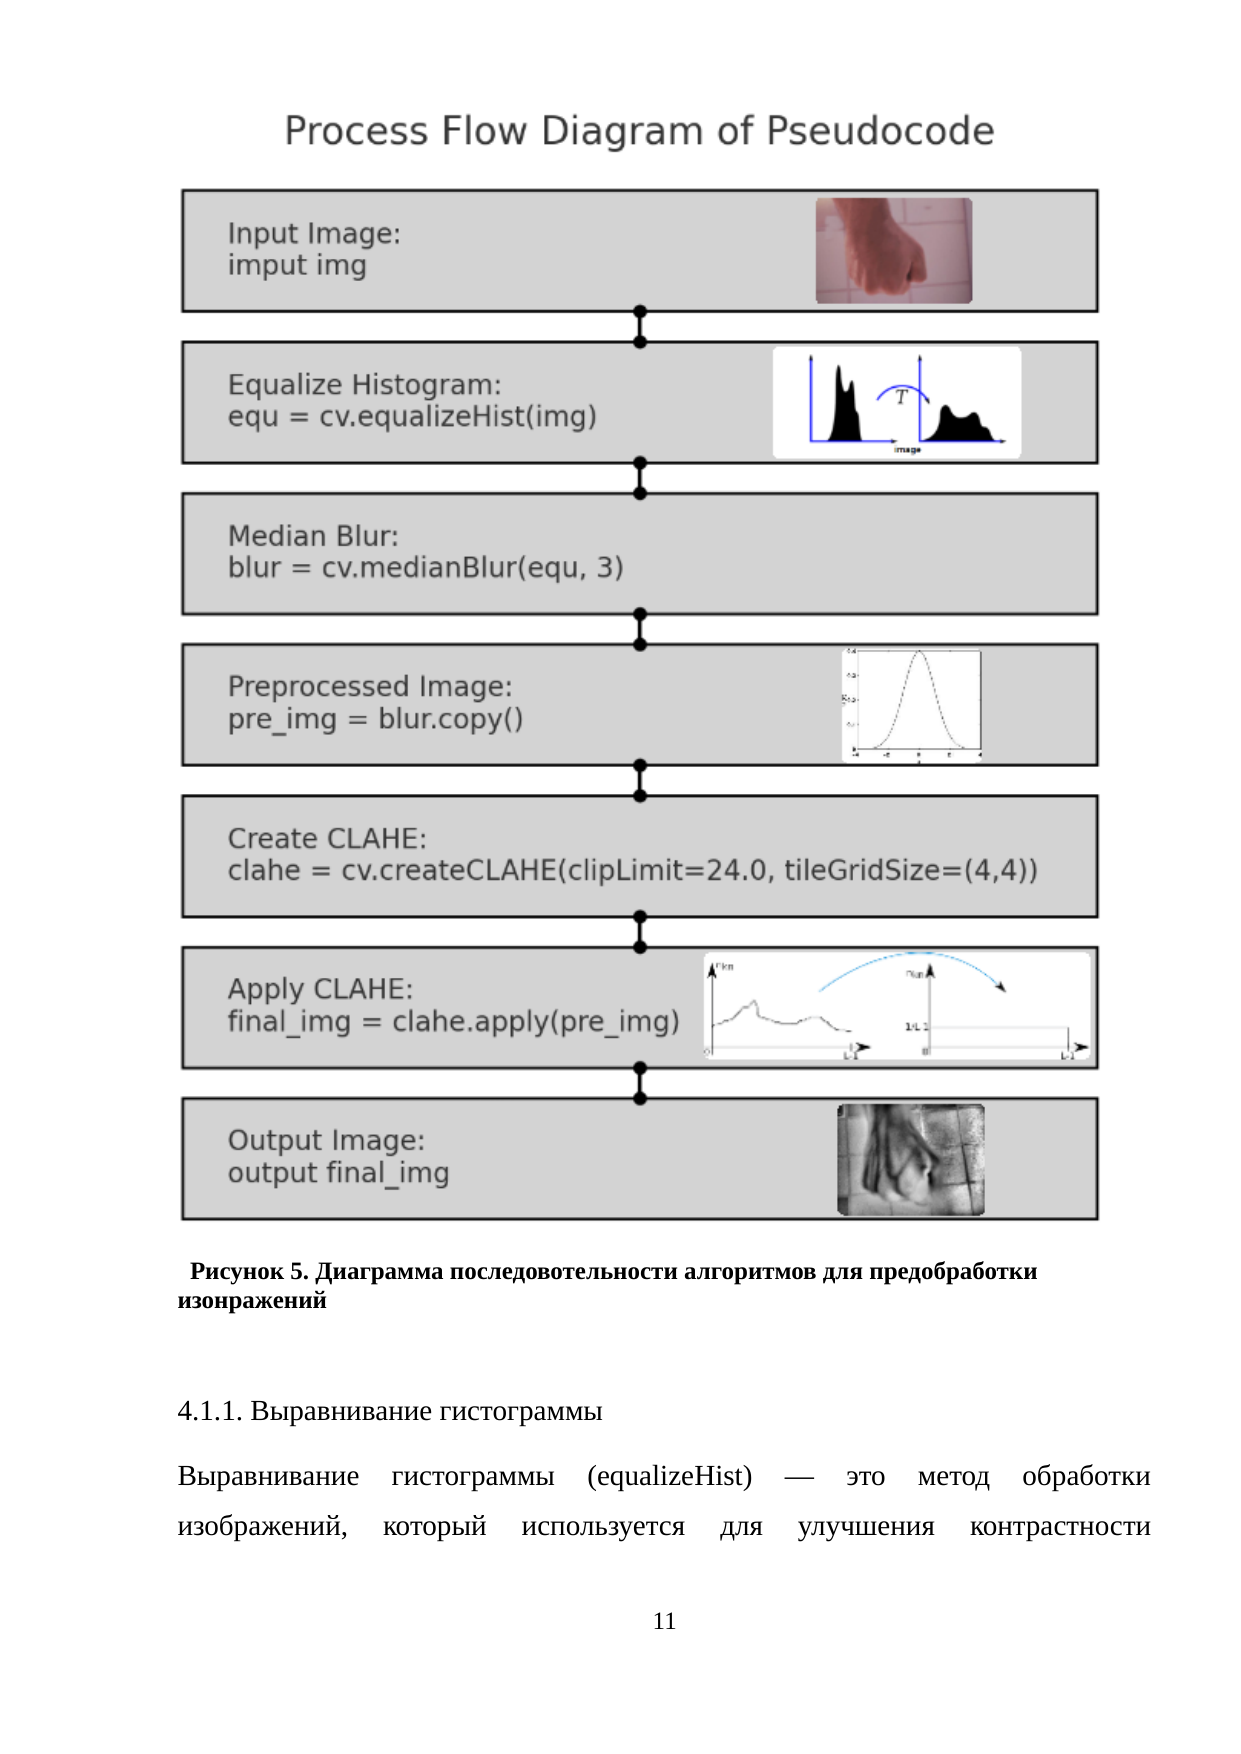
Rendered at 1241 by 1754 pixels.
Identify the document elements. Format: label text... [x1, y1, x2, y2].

text Рисунок 5. Диаграмма последовотельности алгоритмов для предобработки изонражений [177, 118, 1152, 1313]
picture [138, 97, 1143, 1256]
text Выравнивание гистограммы (equalizeHist) — это метод обработки изображений, который используется для улучшения контрастности [177, 1458, 1152, 1542]
text 4.1.1. Выравнивание гистограммы [177, 1393, 1152, 1427]
